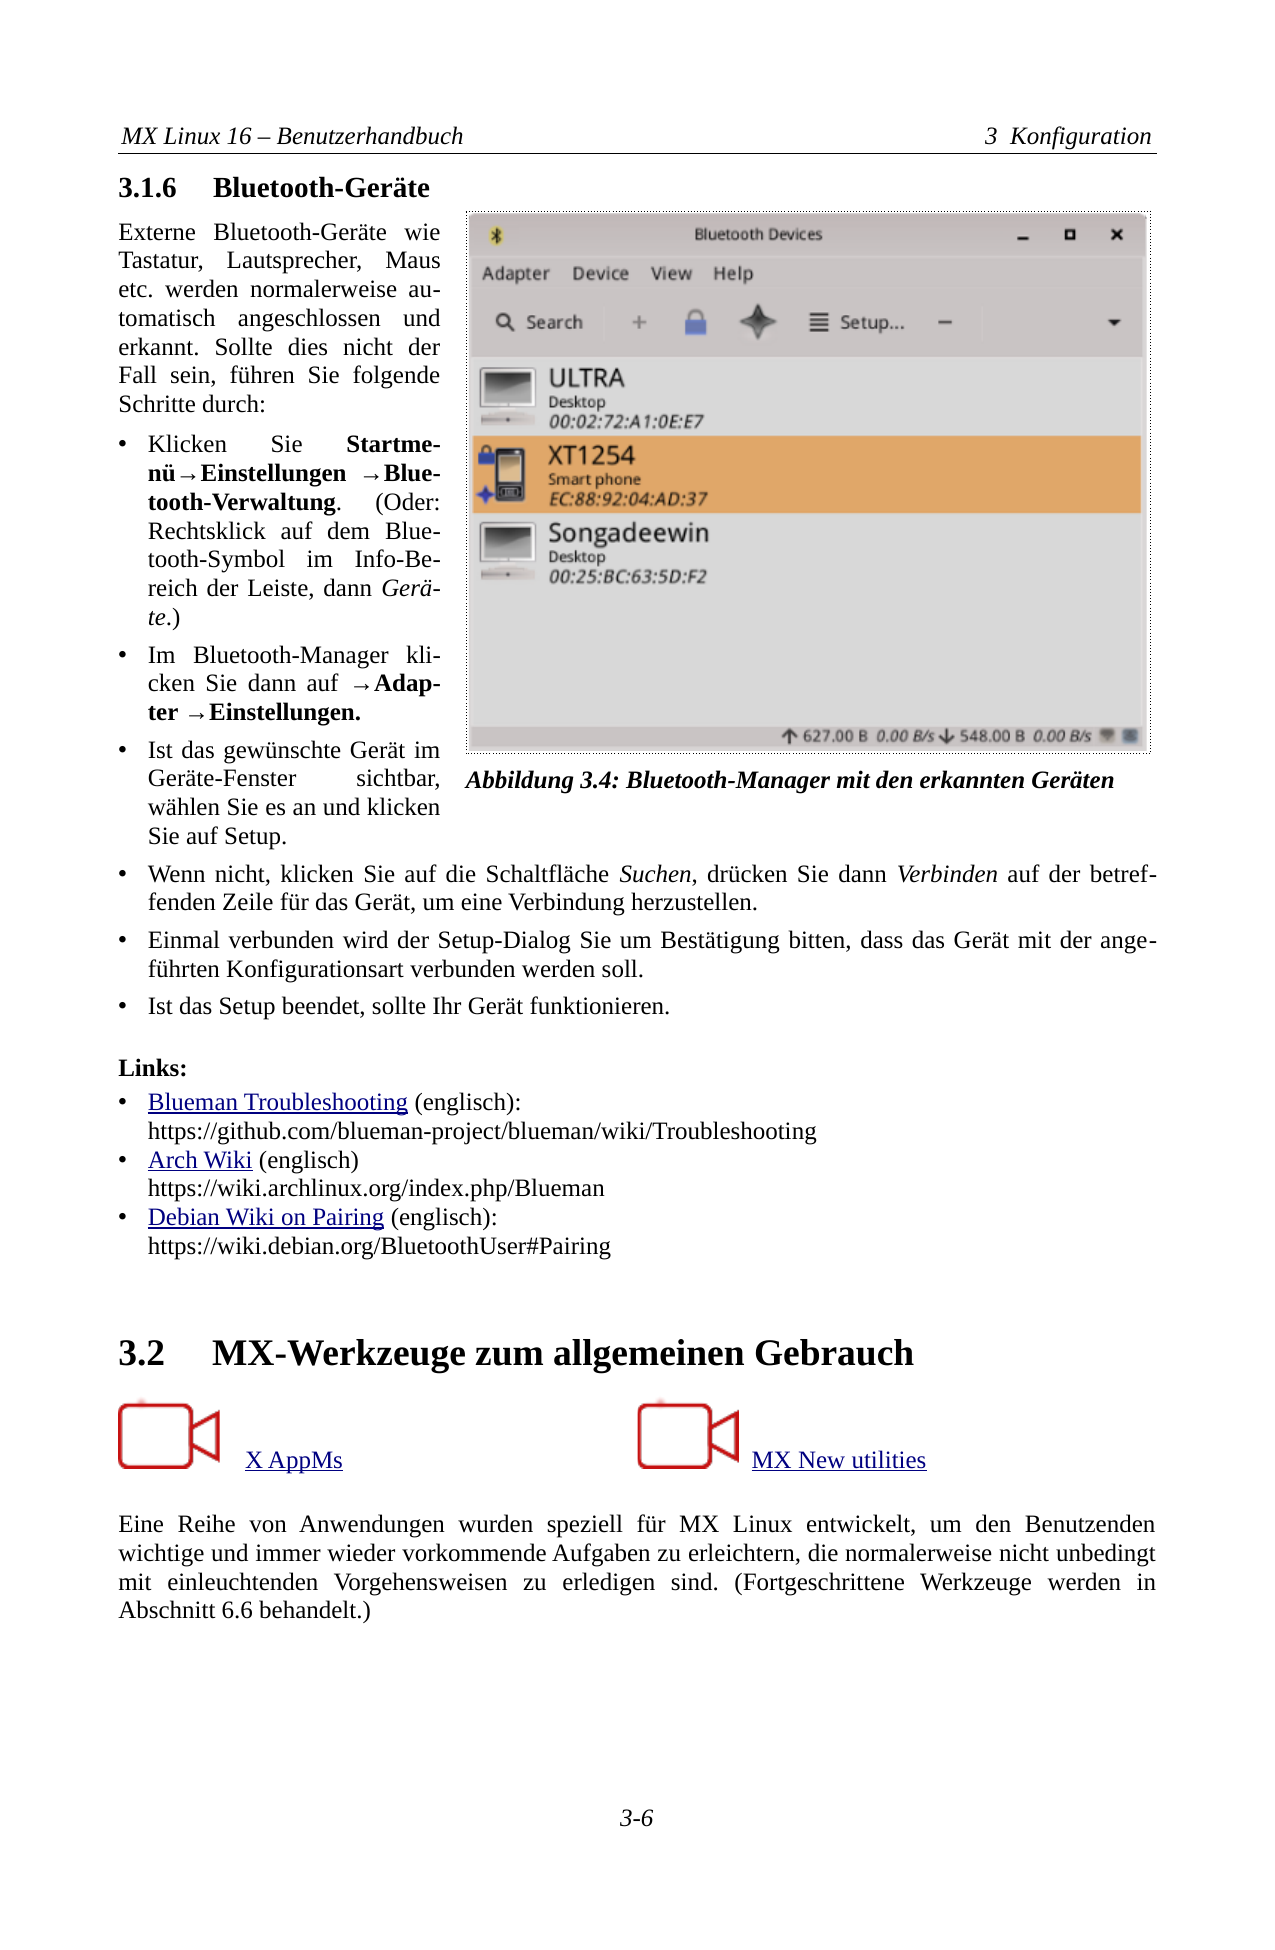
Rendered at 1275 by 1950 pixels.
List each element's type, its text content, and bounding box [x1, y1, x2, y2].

picture [637, 1385, 739, 1469]
subtitle 3.1.6 Bluetooth-Geräte [118, 166, 1157, 204]
table_header MX New utilities [638, 1385, 1157, 1474]
subtitle 3.2 MX-Werkzeuge zum allgemeinen Gebrauch [118, 1330, 1157, 1373]
list Wenn nicht, klicken Sie auf die Schaltfläche Suchen, drücken Sie dann Verbinden auf der betref­fenden Zeile für das Gerät, um eine Verbindung herzustellen. [118, 859, 1157, 916]
list Ist das gewünschte Gerät im Geräte-Fenster sichtbar, wäh­len Sie es an und klicken Sie auf Setup. [118, 735, 1157, 850]
list Debian Wiki on Pairing (englisch): https://wiki.debian.org/BluetoothUser#Pairing [118, 1202, 1157, 1260]
list Klicken Sie Startme­nü→Ein­stel­lun­gen →Blue­tooth-Ver­wal­tung. (Oder: Rechts­klick auf dem Blue­tooth-Symbol im Info-Be­reich der Leiste, dann Gerä­te.) [118, 429, 441, 631]
text Eine Reihe von Anwendungen wurden speziell für MX Linux entwickelt, um den Benutzenden wichtige und immer wieder vorkommende Aufgaben zu erleichtern, die normalerweise nicht unbedingt mit einleuchtenden Vorgehensweisen zu erledigen sind. (Fortgeschrittene Werkzeuge werden in Abschnitt 6.6 behandelt.) [118, 1509, 1157, 1624]
picture [468, 213, 1147, 751]
list Im Bluetooth-Manager kli­cken Sie dann auf →Adap­ter →Einstellungen. [118, 640, 441, 726]
list Einmal verbunden wird der Setup-Dialog Sie um Bestätigung bitten, dass das Gerät mit der ange­führten Konfigurationsart verbunden werden soll. [118, 925, 1157, 982]
list Arch Wiki (englisch) https://wiki.archlinux.org/index.php/Blueman [118, 1145, 1157, 1202]
table_header X AppMs [118, 1385, 637, 1474]
list Blueman Troubleshooting (englisch): https://github.com/blueman-project/blueman/wiki/Troubleshooting [118, 1087, 1157, 1145]
text Externe Bluetooth-Geräte wie Tas­ta­tur, Lautsprecher, Maus etc. werden normalerweise au­to­matisch angeschlossen und erkannt. Sollte dies nicht der Fall sein, führen Sie folgende Schritte durch: [118, 217, 441, 418]
text Links: [118, 1053, 1157, 1081]
text Abbildung 3.4: Bluetooth-Manager mit den erkannten Geräten [441, 178, 1153, 794]
list Ist das Setup beendet, sollte Ihr Gerät funktionieren. [118, 991, 1157, 1020]
picture [118, 1385, 220, 1469]
